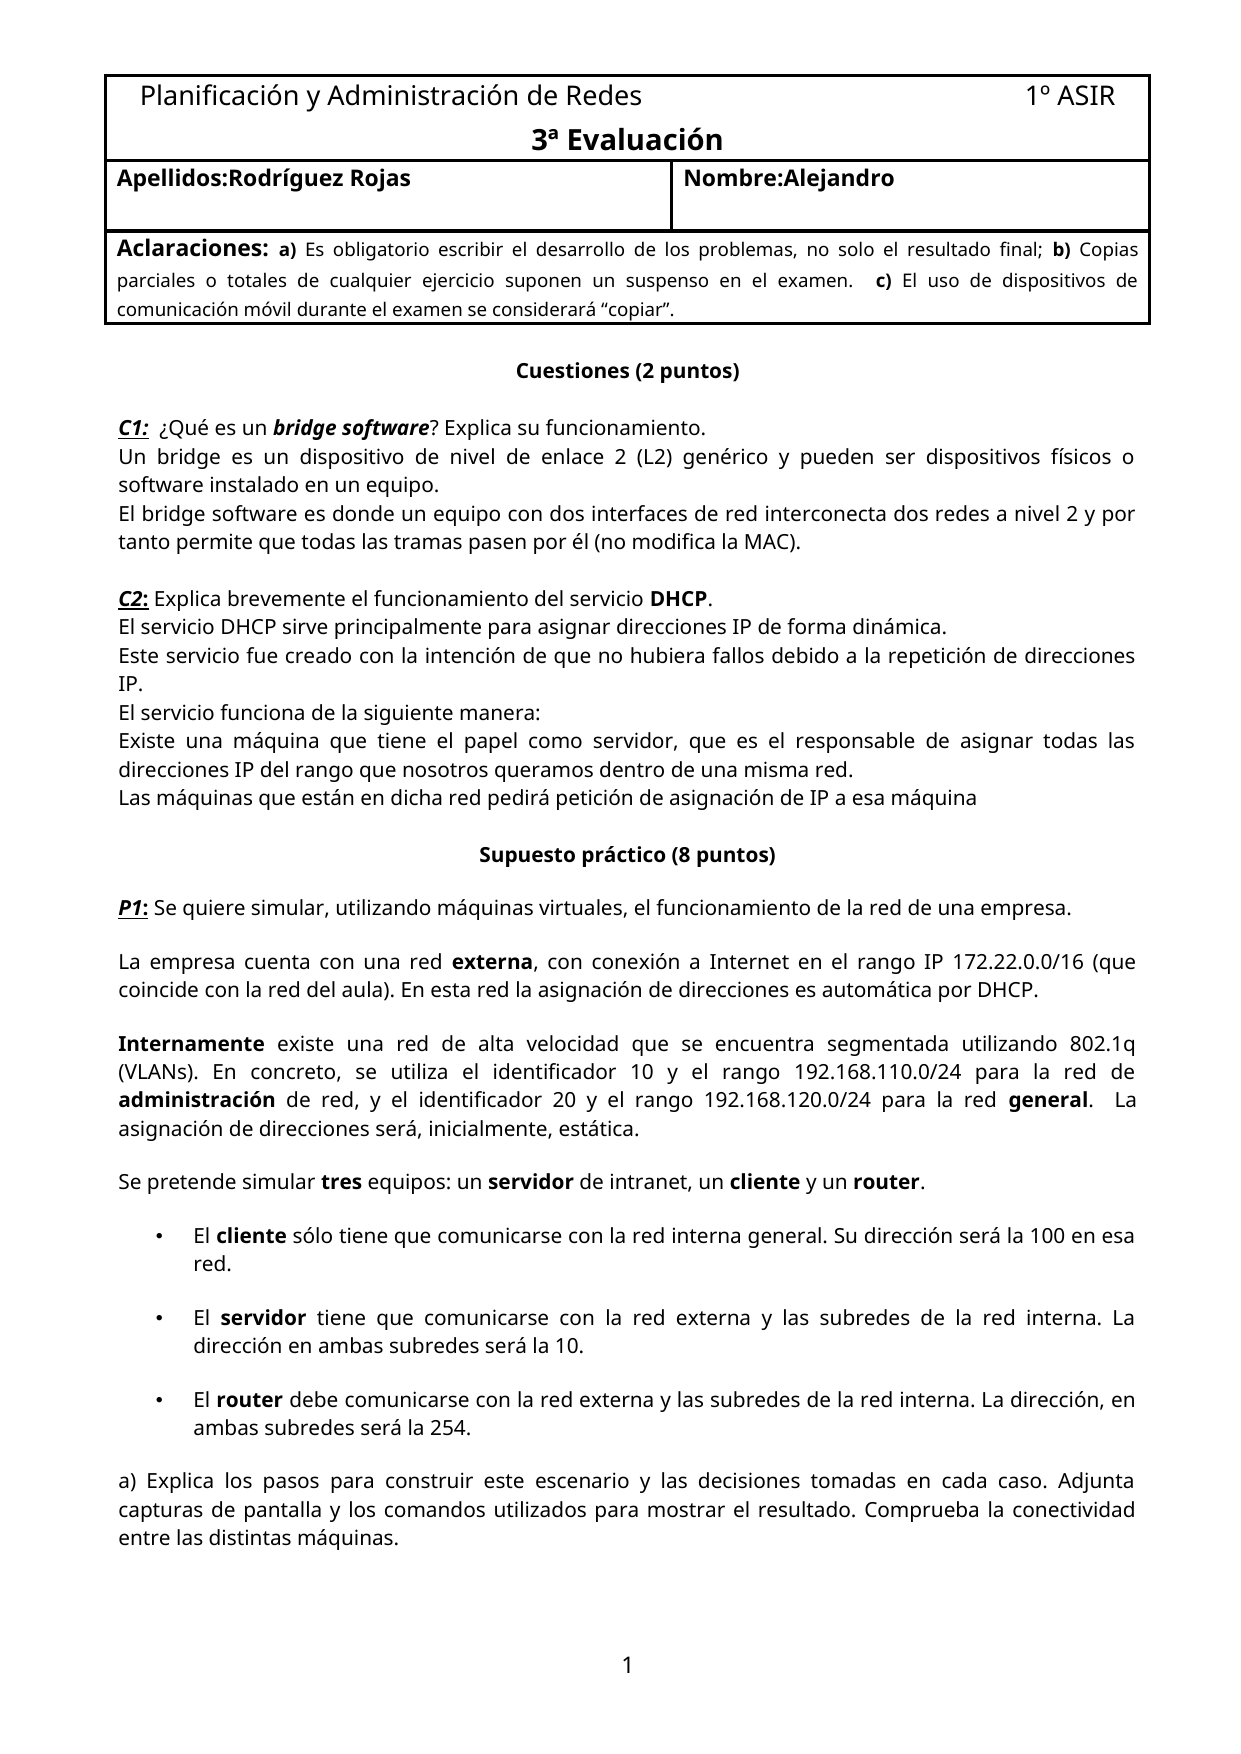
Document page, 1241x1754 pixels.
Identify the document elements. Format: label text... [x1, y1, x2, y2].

text Existe una máquina que tiene el papel como servidor, que es el responsable de asignar todas las direcciones IP del rango que nosotros queramos dentro de una misma red. [118, 726, 1137, 783]
text La empresa cuenta con una red externa, con conexión a Internet en el rango IP 172.22.0.0/16 (que coincide con la red del aula). En esta red la asignación de direcciones es automática por DHCP. [118, 947, 1137, 1004]
text C1: ¿Qué es un bridge software? Explica su funcionamiento. [118, 413, 1137, 442]
text Cuestiones (2 puntos) [118, 357, 1137, 385]
text C2: Explica brevemente el funcionamiento del servicio DHCP. [118, 584, 1137, 612]
text El servicio DHCP sirve principalmente para asignar direcciones IP de forma dinámica. [118, 612, 1137, 641]
list El servidor tiene que comunicarse con la red externa y las subredes de la red interna. La dirección en ambas subredes será la 10. [156, 1303, 1137, 1360]
text Un bridge es un dispositivo de nivel de enlace 2 (L2) genérico y pueden ser dispositivos físicos o software instalado en un equipo. [118, 442, 1137, 499]
list El router debe comunicarse con la red externa y las subredes de la red interna. La dirección, en ambas subredes será la 254. [156, 1385, 1137, 1442]
text Internamente existe una red de alta velocidad que se encuentra segmentada utilizando 802.1q (VLANs). En concreto, se utiliza el identificador 10 y el rango 192.168.110.0/24 para la red de administración de red, y el identificador 20 y el rango 192.168.120.0/24 para la red general. La asignación de direcciones será, inicialmente, estática. [118, 1029, 1137, 1142]
text a) Explica los pasos para construir este escenario y las decisiones tomadas en cada caso. Adjunta capturas de pantalla y los comandos utilizados para mostrar el resultado. Comprueba la conectividad entre las distintas máquinas. [118, 1467, 1137, 1552]
text Las máquinas que están en dicha red pedirá petición de asignación de IP a esa máquina [118, 783, 1137, 812]
text P1: Se quiere simular, utilizando máquinas virtuales, el funcionamiento de la red de una empresa. [118, 893, 1137, 922]
text El servicio funciona de la siguiente manera: [118, 698, 1137, 726]
text Supuesto práctico (8 puntos) [118, 840, 1137, 868]
list El cliente sólo tiene que comunicarse con la red interna general. Su dirección será la 100 en esa red. [156, 1221, 1137, 1278]
text El bridge software es donde un equipo con dos interfaces de red interconecta dos redes a nivel 2 y por tanto permite que todas las tramas pasen por él (no modifica la MAC). [118, 499, 1137, 556]
text Se pretende simular tres equipos: un servidor de intranet, un cliente y un router. [118, 1167, 1137, 1196]
text Este servicio fue creado con la intención de que no hubiera fallos debido a la repetición de direcciones IP. [118, 641, 1137, 698]
